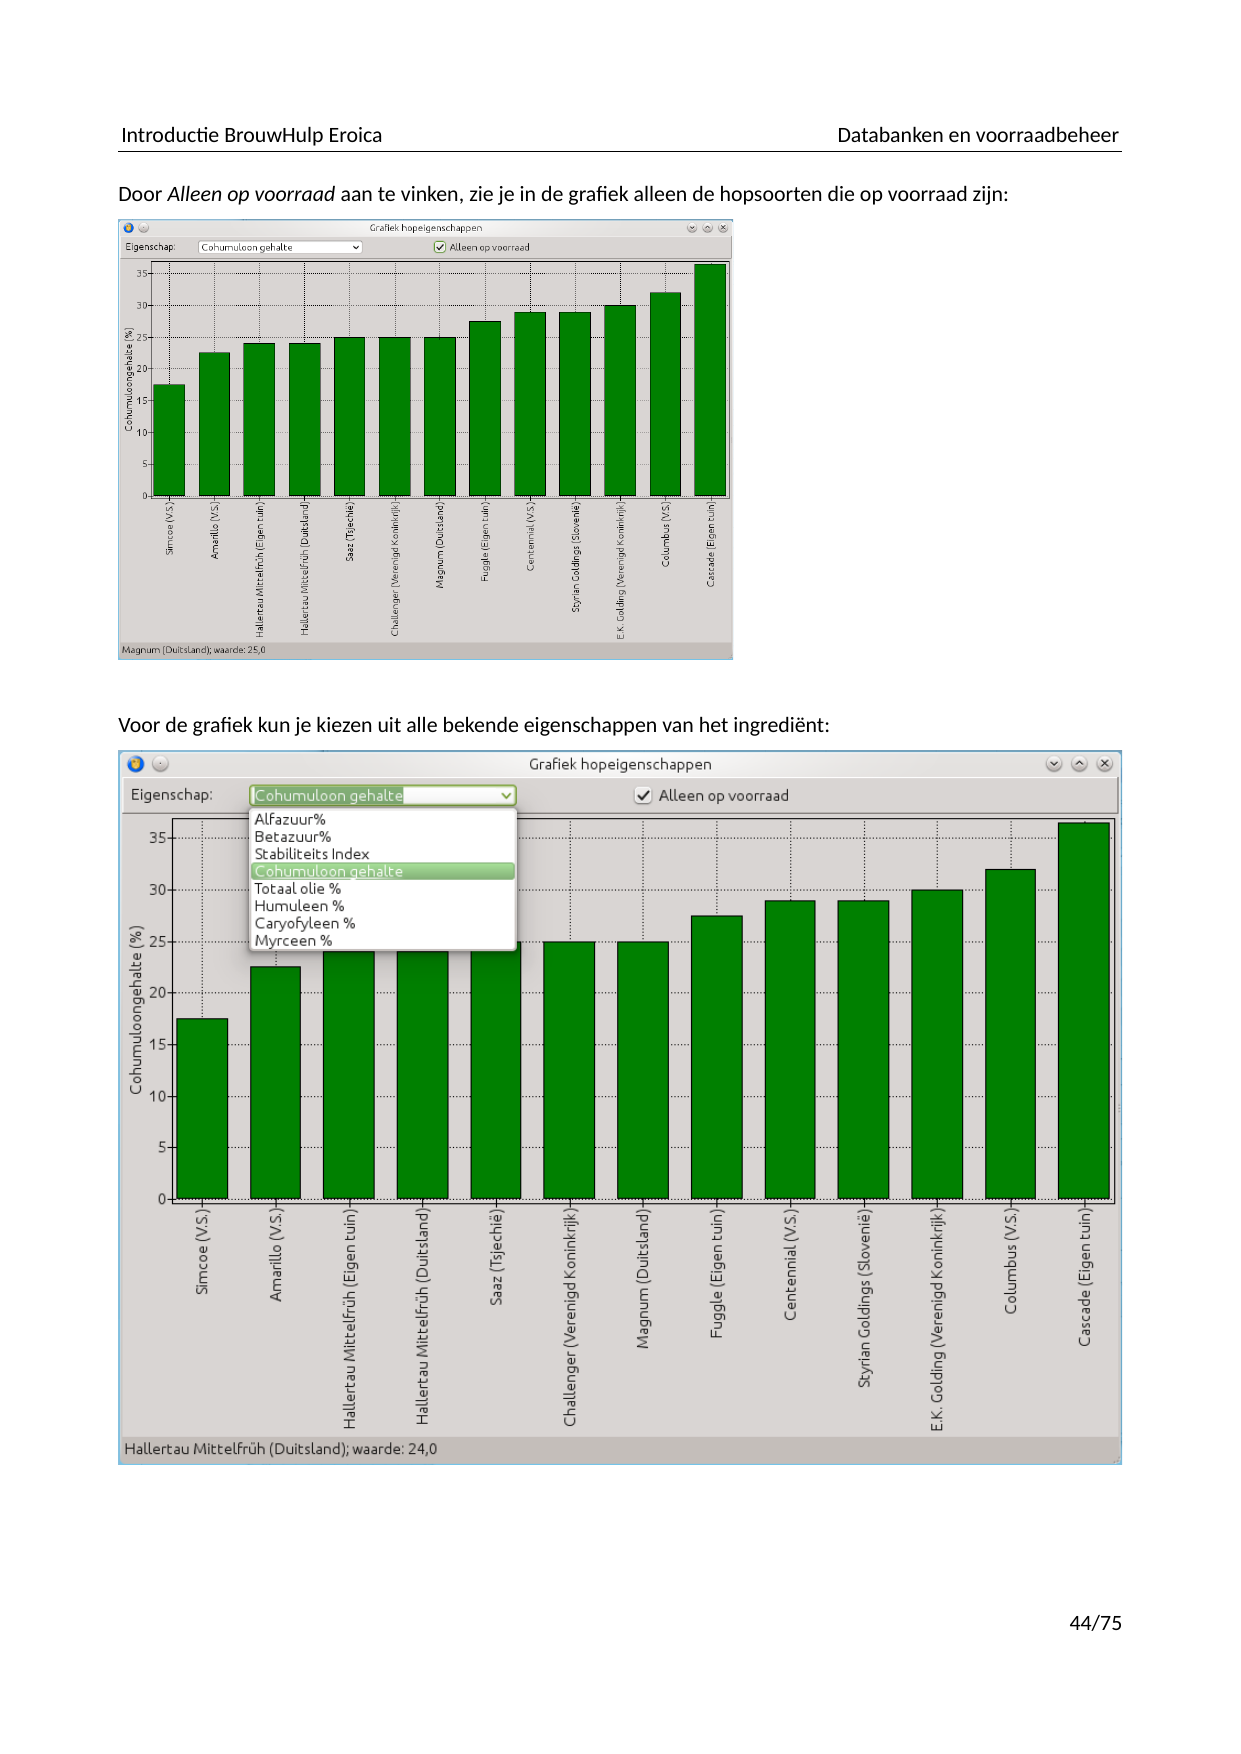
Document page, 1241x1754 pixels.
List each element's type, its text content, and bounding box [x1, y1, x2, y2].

picture [118, 750, 1123, 1465]
text Door Alleen op voorraad aan te vinken, zie je in de grafiek alleen de hopsoorten die op voorraad zijn: [118, 180, 1122, 207]
text Voor de grafiek kun je kiezen uit alle bekende eigenschappen van het ingrediënt: [118, 711, 1122, 738]
picture [118, 219, 734, 660]
